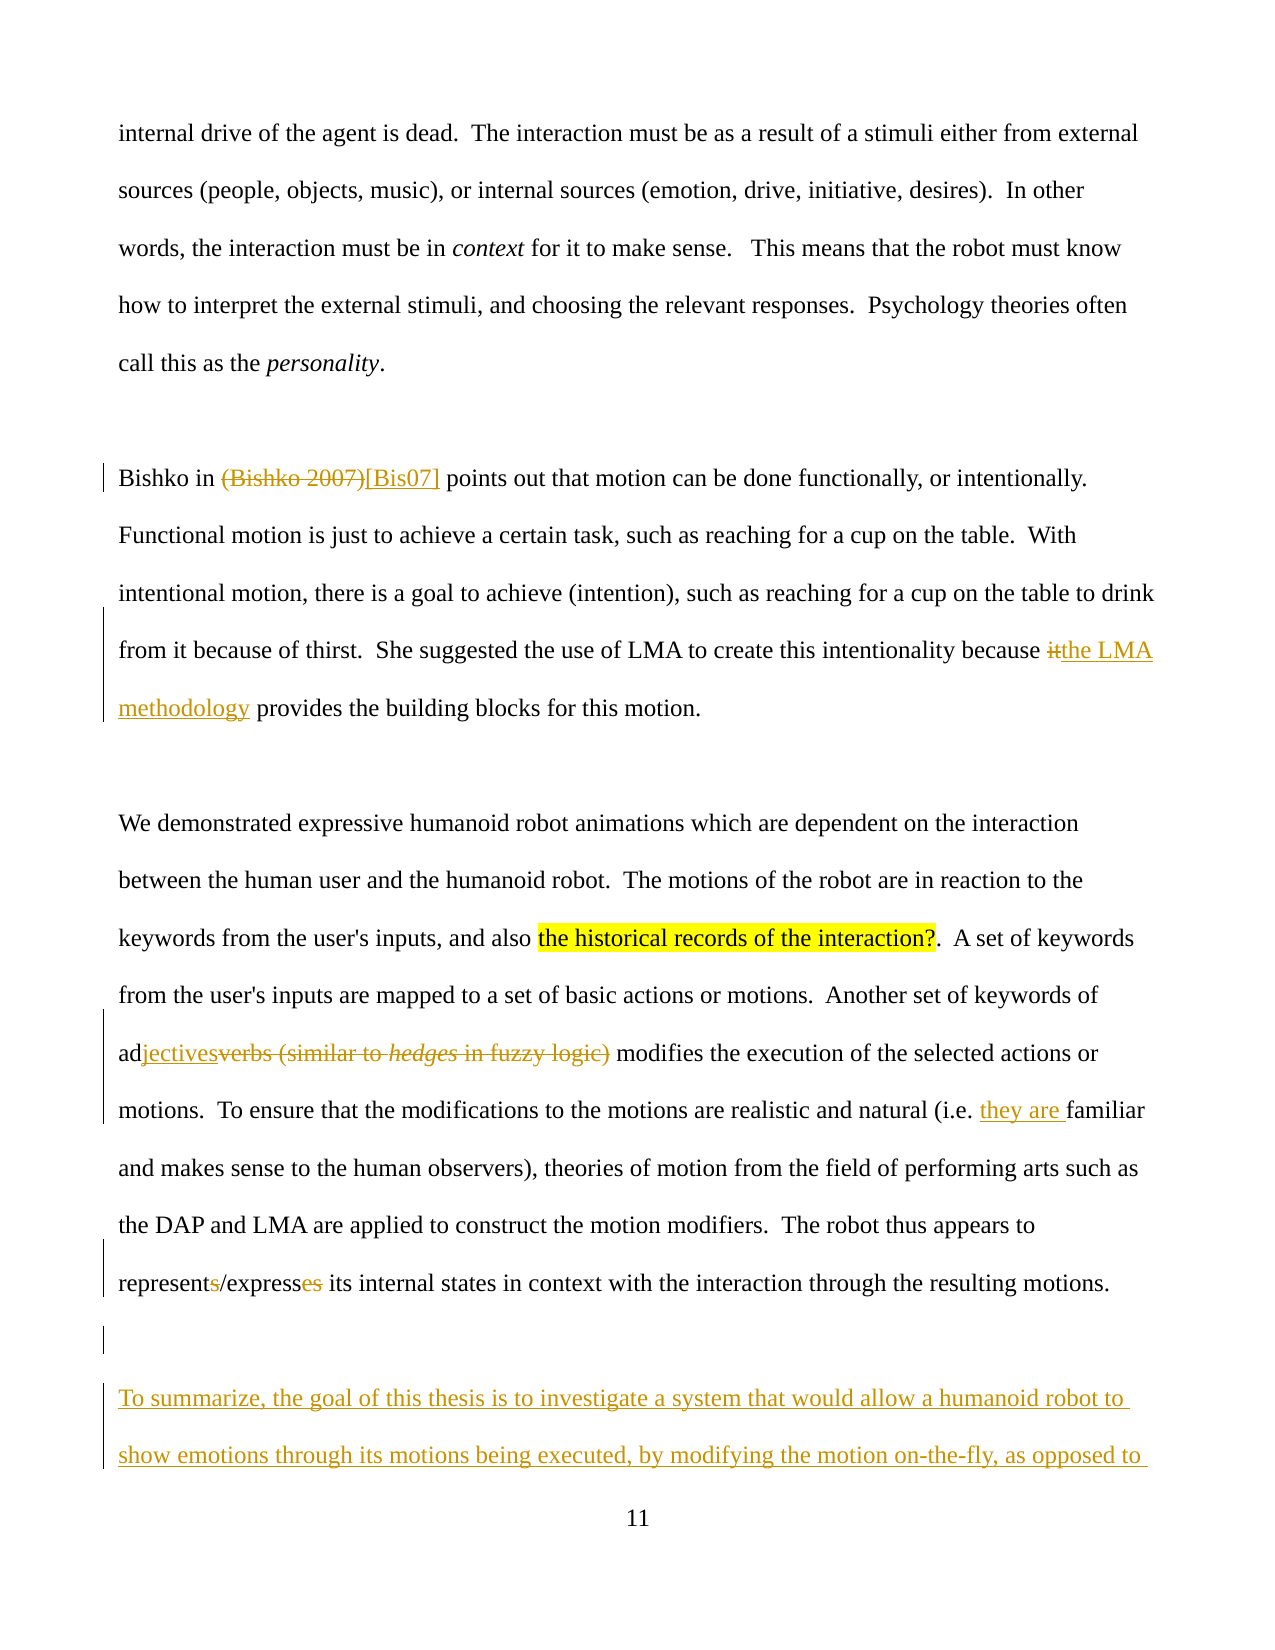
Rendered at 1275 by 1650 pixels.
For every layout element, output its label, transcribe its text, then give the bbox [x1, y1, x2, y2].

text ([Bis07], [Las87] indicate that motion and interaction without some kind of internal drive of the agent is dead. The interaction must be as a result of a stimuli either from external sources (people, objects, music), or internal sources (emotion, drive, initiative, desires). In other words, the interaction must be in context for it to make sense. This means that the robot must know how to interpret the external stimuli, and choosing the relevant responses. Psychology theories often call this as the personality. [118, 118, 1157, 377]
text Bishko in [Bis07] points out that motion can be done functionally, or intentionally. Functional motion is just to achieve a certain task, such as reaching for a cup on the table. With intentional motion, there is a goal to achieve (intention), such as reaching for a cup on the table to drink from it because of thirst. She suggested the use of LMA to create this intentionality because the LMA methodology provides the building blocks for this motion. [118, 463, 1157, 722]
text We demonstrated expressive humanoid robot animations which are dependent on the interaction between the human user and the humanoid robot. The motions of the robot are in reaction to the keywords from the user's inputs, and also the historical records of the interaction?. A set of keywords from the user's inputs are mapped to a set of basic actions or motions. Another set of keywords of adjectives modifies the execution of the selected actions or motions. To ensure that the modifications to the motions are realistic and natural (i.e. they are familiar and makes sense to the human observers), theories of motion from the field of performing arts such as the DAP and LMA are applied to construct the motion modifiers. The robot thus appears to represent/express its internal states in context with the interaction through the resulting motions. [118, 808, 1157, 1297]
text To summarize, the goal of this thesis is to investigate a system that would allow a humanoid robot to show emotions through its motions being executed, by modifying the motion on-the-fly, as opposed to [118, 1383, 1157, 1469]
